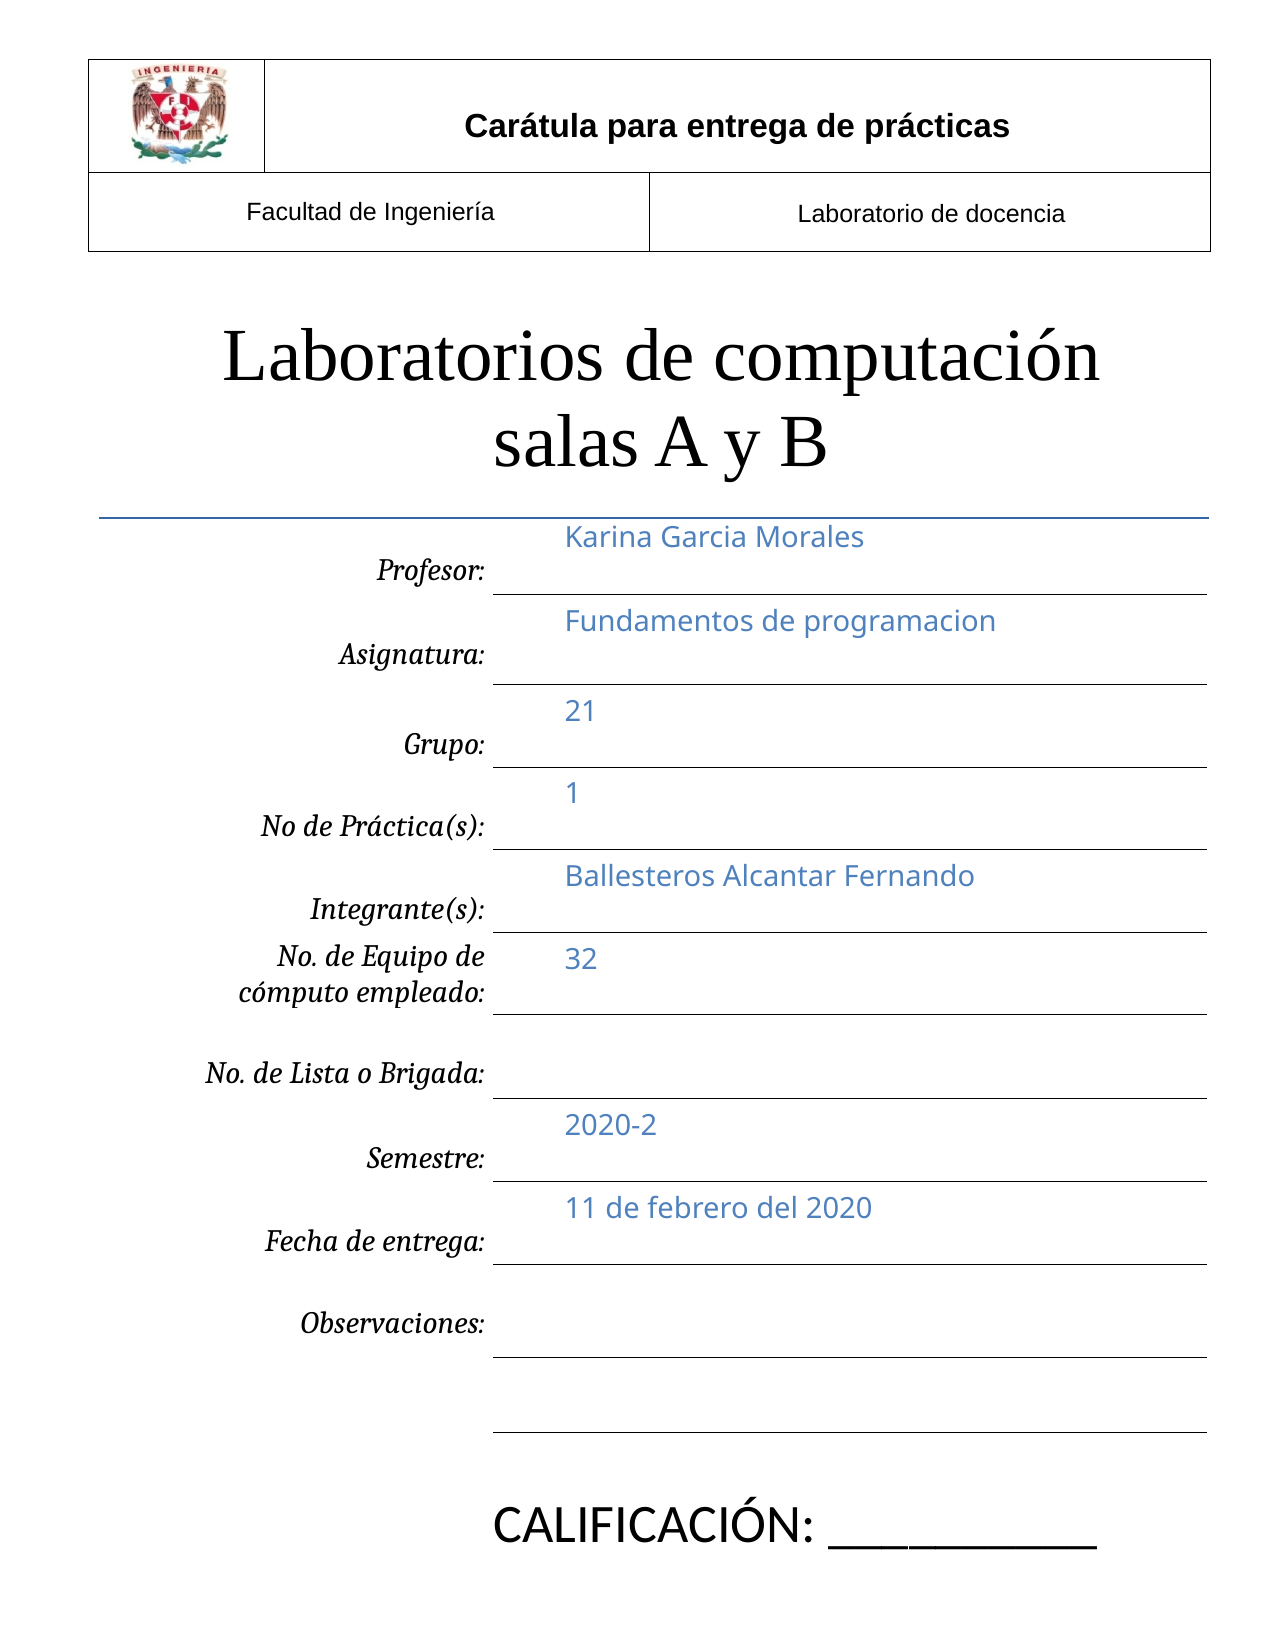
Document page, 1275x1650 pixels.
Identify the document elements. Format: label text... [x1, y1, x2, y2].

table_cell [493, 1358, 1207, 1432]
table_header [118, 511, 493, 517]
table_cell Observaciones: [118, 1264, 493, 1357]
table_cell [493, 1015, 1207, 1098]
table_cell No. de Lista o Brigada: [118, 1014, 493, 1098]
table_cell Laboratorio de docencia [650, 173, 1210, 251]
table_cell Fecha de entrega: [118, 1181, 493, 1263]
table_header [89, 60, 264, 172]
table_header Profesor: [118, 519, 493, 594]
table_cell Facultad de Ingeniería [89, 173, 649, 251]
table_cell No de Práctica(s): [118, 766, 493, 849]
table_cell 32 [493, 933, 1207, 1013]
table_cell Integrante(s): [118, 849, 493, 932]
table_cell Semestre: [118, 1098, 493, 1181]
table_header Karina Garcia Morales [493, 519, 1207, 594]
table_header Carátula para entrega de prácticas [265, 60, 1210, 172]
table_cell 1 [493, 768, 1207, 849]
table_cell No. de Equipo de cómputo empleado: [118, 932, 493, 1013]
table_cell [493, 1265, 1207, 1357]
text CALIFICACIÓN: __________ [118, 1489, 1205, 1556]
table_cell Grupo: [118, 684, 493, 766]
table_cell [118, 1357, 493, 1432]
table_cell Ballesteros Alcantar Fernando [493, 850, 1207, 932]
table_cell 11 de febrero del 2020 [493, 1182, 1207, 1263]
table_cell Fundamentos de programacion [493, 595, 1207, 684]
table_cell Asignatura: [118, 594, 493, 684]
text Laboratorios de computación [118, 310, 1205, 396]
table_cell 21 [493, 685, 1207, 766]
table_header [493, 511, 1207, 517]
table_cell 2020-2 [493, 1099, 1207, 1181]
text salas A y B [118, 396, 1205, 482]
